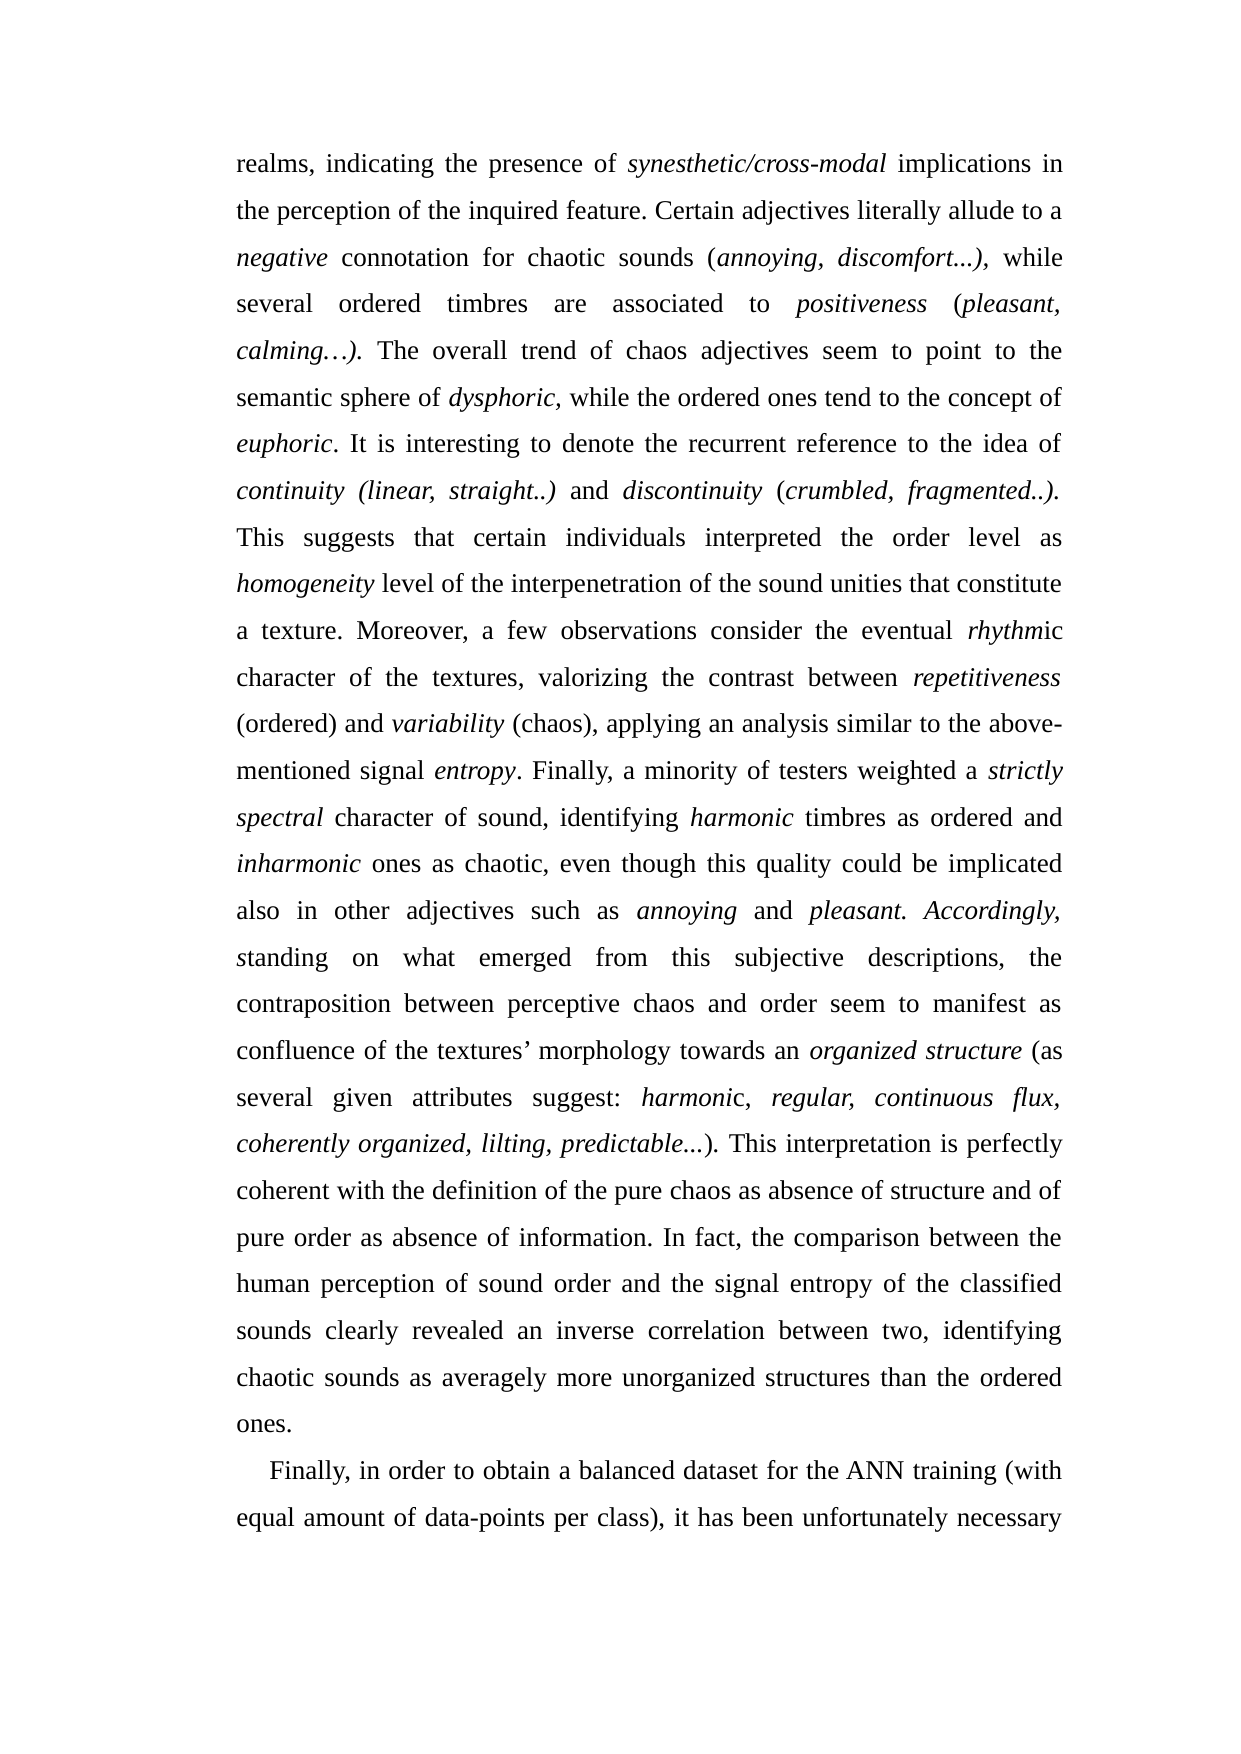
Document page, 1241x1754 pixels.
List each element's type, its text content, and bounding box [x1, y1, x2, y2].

text realms, indicating the presence of synesthetic/cross-modal implications in the perception of the inquired feature. Certain adjectives literally allude to a negative connotation for chaotic sounds (annoying, discomfort...), while several ordered timbres are associated to positiveness (pleasant, calming…). The overall trend of chaos adjectives seem to point to the semantic sphere of dysphoric, while the ordered ones tend to the concept of euphoric. It is interesting to denote the recurrent reference to the idea of continuity (linear, straight..) and discontinuity (crumbled, fragmented..). This suggests that certain individuals interpreted the order level as homogeneity level of the interpenetration of the sound unities that constitute a texture. Moreover, a few observations consider the eventual rhythmic character of the textures, valorizing the contrast between repetitiveness (ordered) and variability (chaos), applying an analysis similar to the above-mentioned signal entropy. Finally, a minority of testers weighted a strictly spectral character of sound, identifying harmonic timbres as ordered and inharmonic ones as chaotic, even though this quality could be implicated also in other adjectives such as annoying and pleasant. Accordingly, standing on what emerged from this subjective descriptions, the contraposition between perceptive chaos and order seem to manifest as confluence of the textures’ morphology towards an organized structure (as several given attributes suggest: harmonic, regular, continuous flux, coherently organized, lilting, predictable...). This interpretation is perfectly coherent with the definition of the pure chaos as absence of structure and of pure order as absence of information. In fact, the comparison between the human perception of sound order and the signal entropy of the classified sounds clearly revealed an inverse correlation between two, identifying chaotic sounds as averagely more unorganized structures than the ordered ones. [236, 148, 1063, 1439]
text Finally, in order to obtain a balanced dataset for the ANN training (with equal amount of data-points per class), it has been unfortunately necessary [236, 1454, 1063, 1532]
